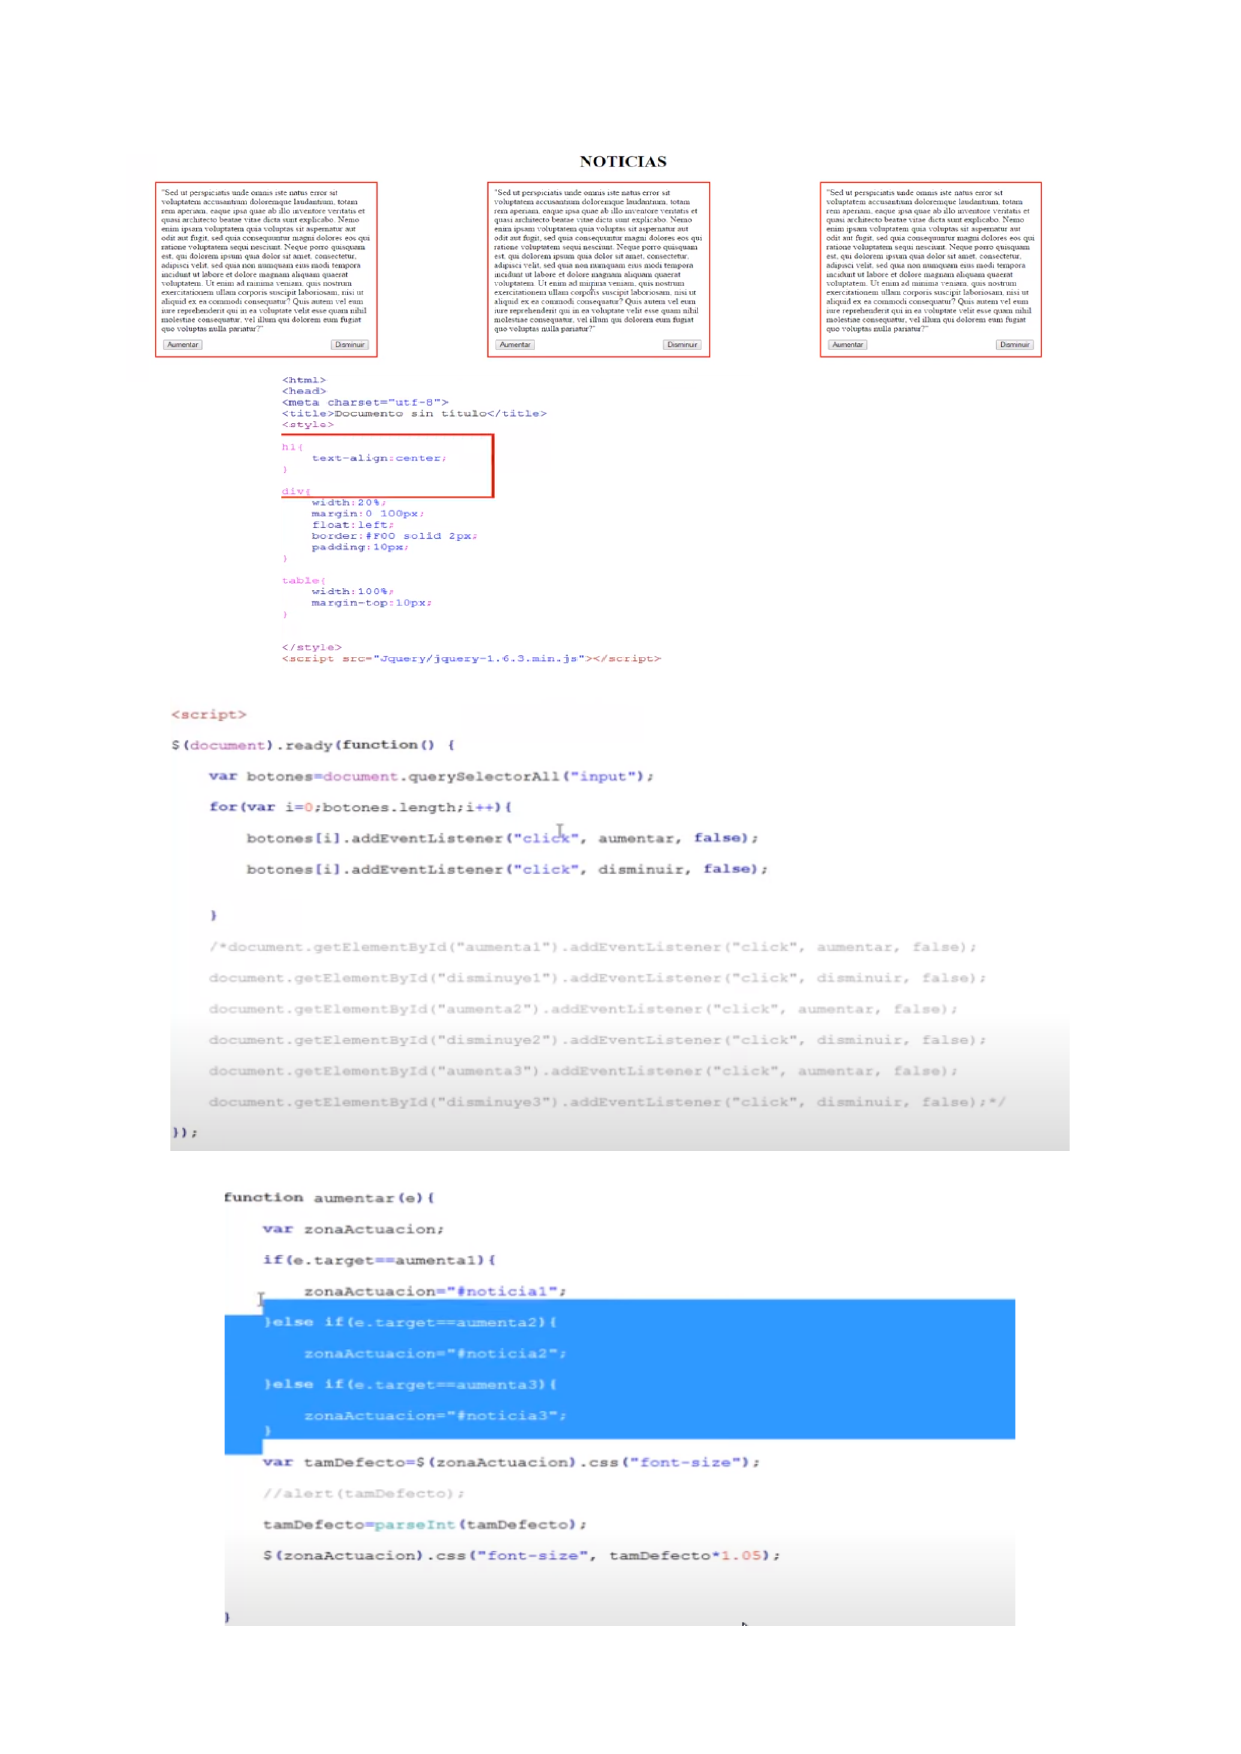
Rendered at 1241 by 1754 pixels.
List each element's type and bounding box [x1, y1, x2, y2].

picture [126, 146, 1114, 670]
picture [224, 1185, 1016, 1626]
picture [170, 697, 1070, 1151]
